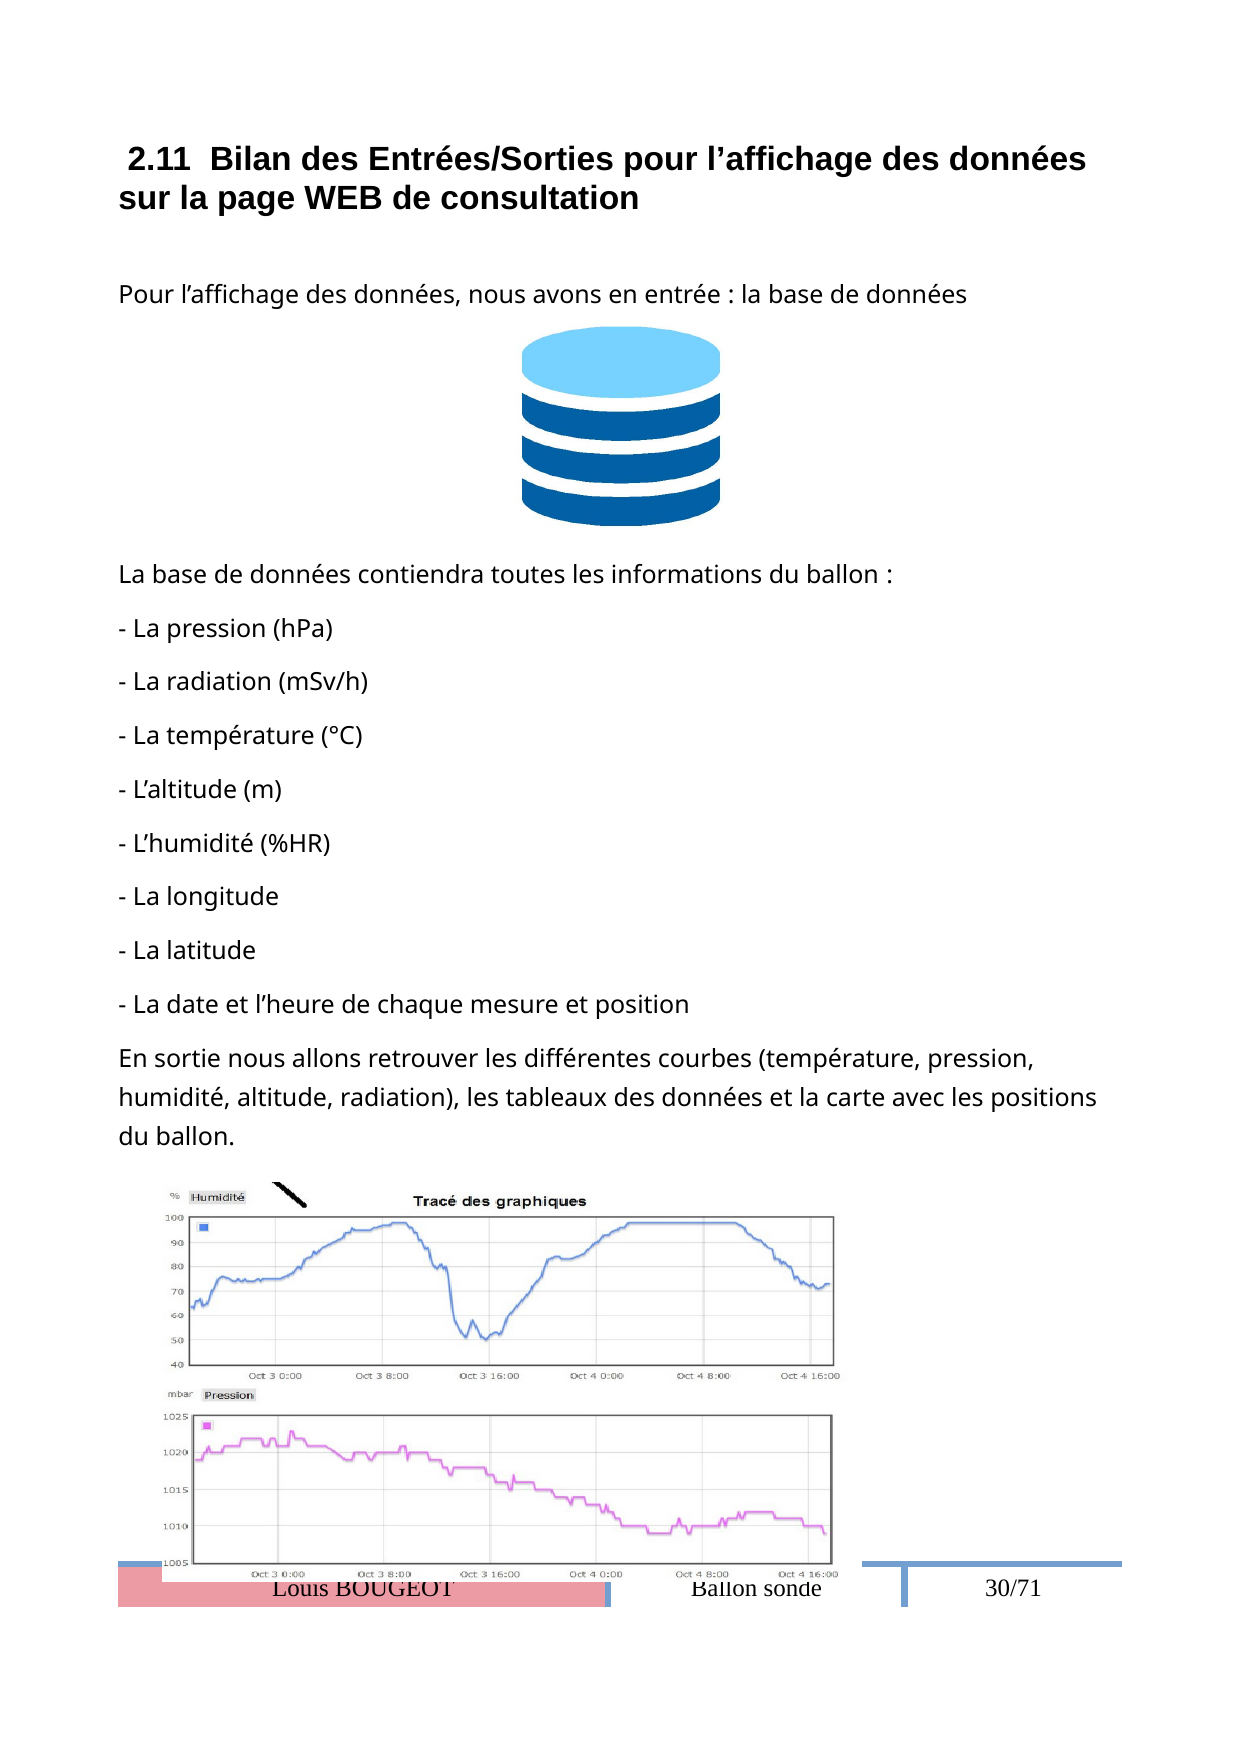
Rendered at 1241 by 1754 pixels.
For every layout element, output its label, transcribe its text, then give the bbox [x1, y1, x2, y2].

text - L’altitude (m) [118, 772, 1122, 806]
text - La date et l’heure de chaque mesure et position [118, 987, 1122, 1021]
text - La latitude [118, 933, 1122, 967]
text En sortie nous allons retrouver les différentes courbes (température, pression, humidité, altitude, radiation), les tableaux des données et la carte avec les positions du ballon. [118, 1040, 1122, 1153]
text - La pression (hPa) [118, 610, 1122, 644]
subtitle Bilan des Entrées/Sorties pour l’affichage des données sur la page WEB de consultation [118, 139, 1122, 216]
text Pour l’affichage des données, nous avons en entrée : la base de données [118, 276, 1122, 310]
text - L’humidité (%HR) [118, 825, 1122, 859]
picture [665, 322, 725, 529]
text La base de données contiendra toutes les informations du ballon : [118, 557, 1122, 591]
text - La température (°C) [118, 718, 1122, 752]
text - La radiation (mSv/h) [118, 664, 1122, 698]
text - La longitude [118, 879, 1122, 913]
picture [162, 1182, 862, 1582]
